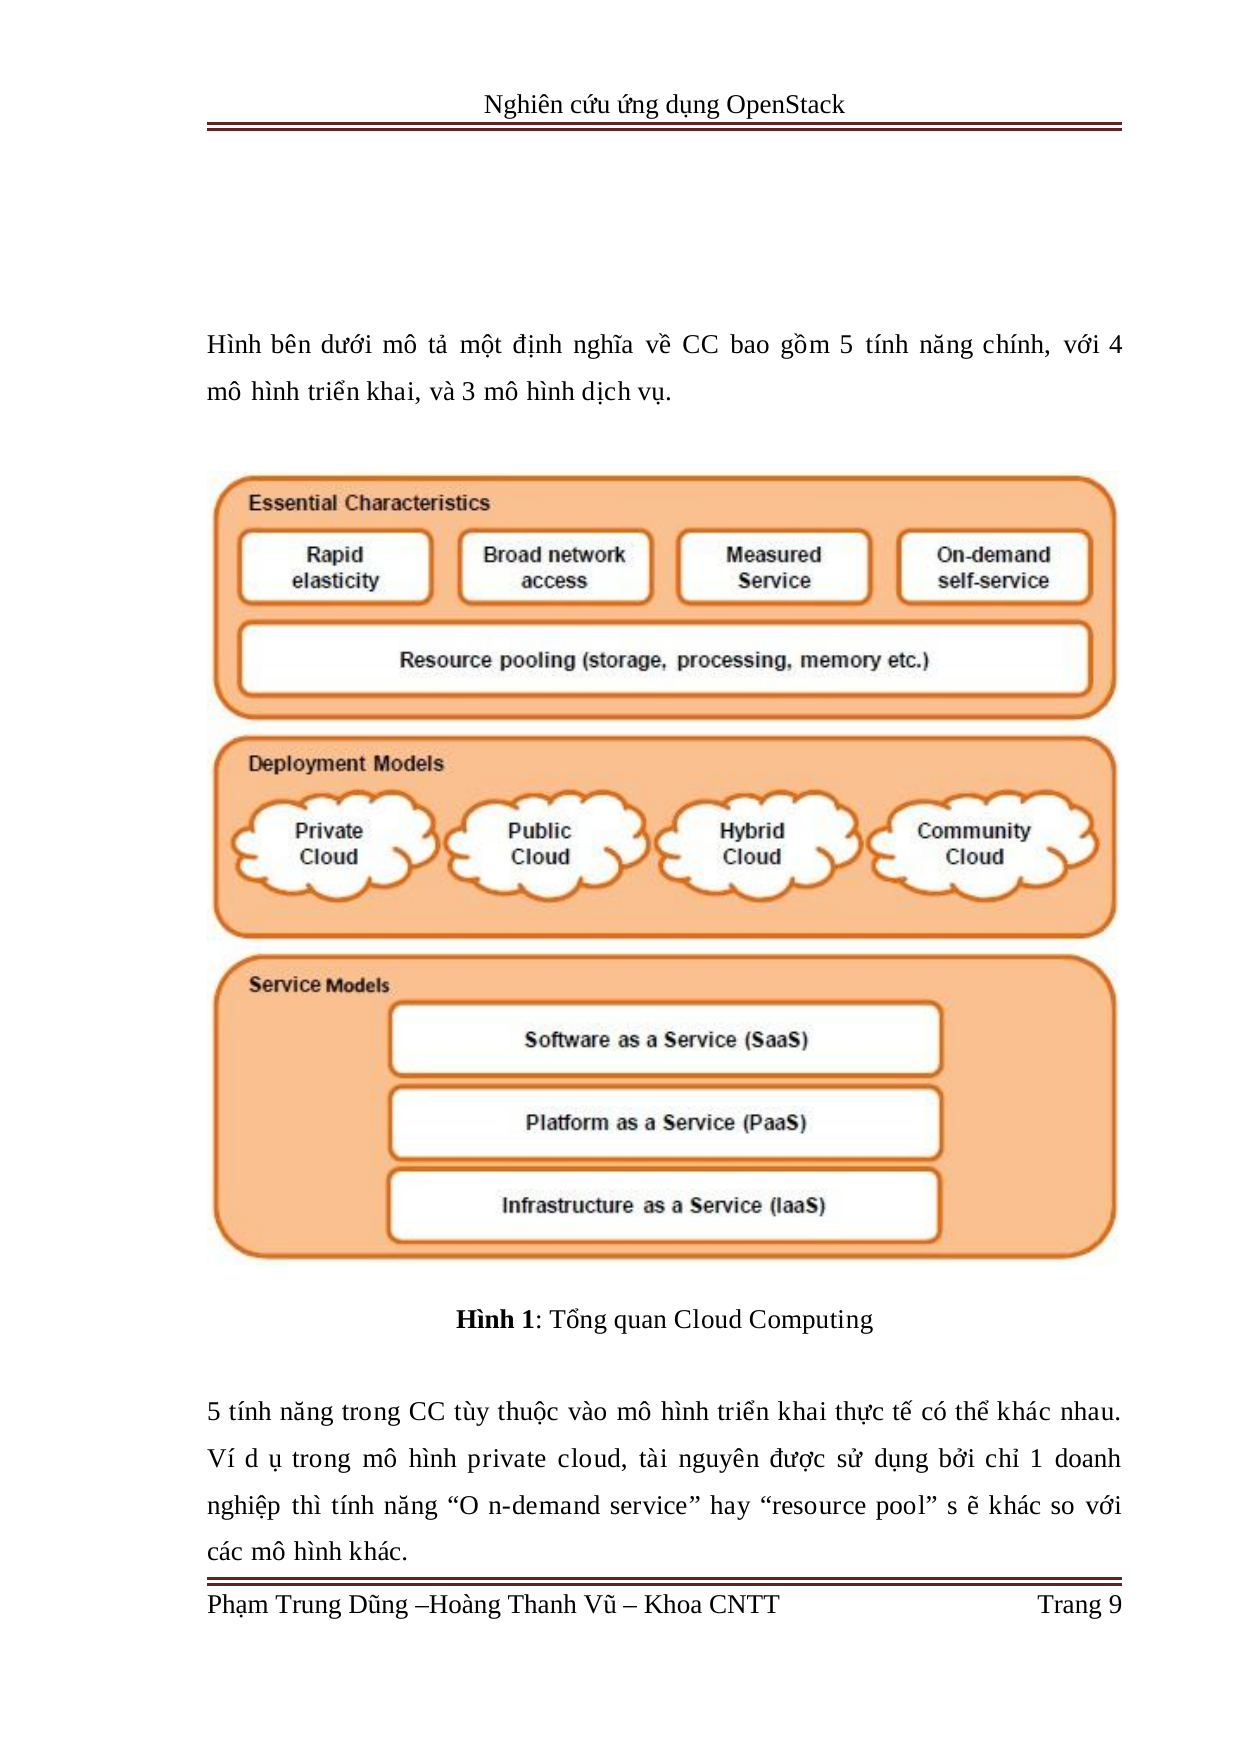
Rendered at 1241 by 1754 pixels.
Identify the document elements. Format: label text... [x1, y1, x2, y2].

text Hình 1: Tổng quan Cloud Computing [207, 1303, 1122, 1334]
text Hình bên dưới mô tả một định nghĩa về CC bao gồm 5 tính năng chính, với 4 mô hình triển khai, và 3 mô hình dịch vụ. [207, 328, 1122, 406]
text 5 tính năng trong CC tùy thuộc vào mô hình triển khai thực tế có thể khác nhau. Ví d ụ trong mô hình private cloud, tài nguyên được sử dụng bởi chỉ 1 doanh nghiệp thì tính năng “O n-demand service” hay “resource pool” s ẽ khác so với các mô hình khác. [207, 1395, 1122, 1567]
